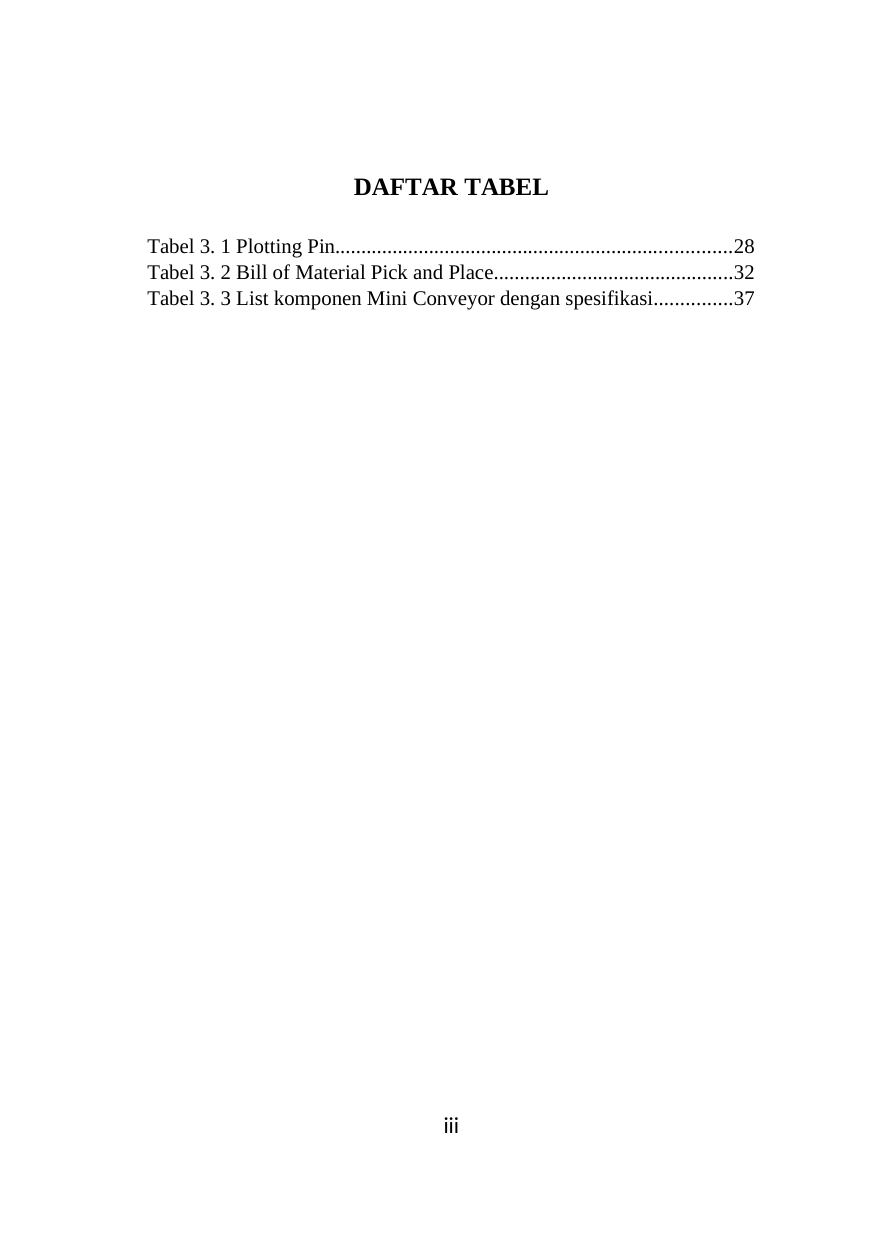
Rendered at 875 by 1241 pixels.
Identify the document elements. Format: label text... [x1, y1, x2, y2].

text Tabel 3. 3 List komponen Mini Conveyor dengan spesifikasi 37 [147, 286, 756, 310]
text Tabel 3. 1 Plotting Pin 28 [147, 234, 756, 258]
text Tabel 3. 2 Bill of Material Pick and Place 32 [147, 260, 756, 284]
subtitle DAFTAR TABEL [147, 172, 756, 232]
